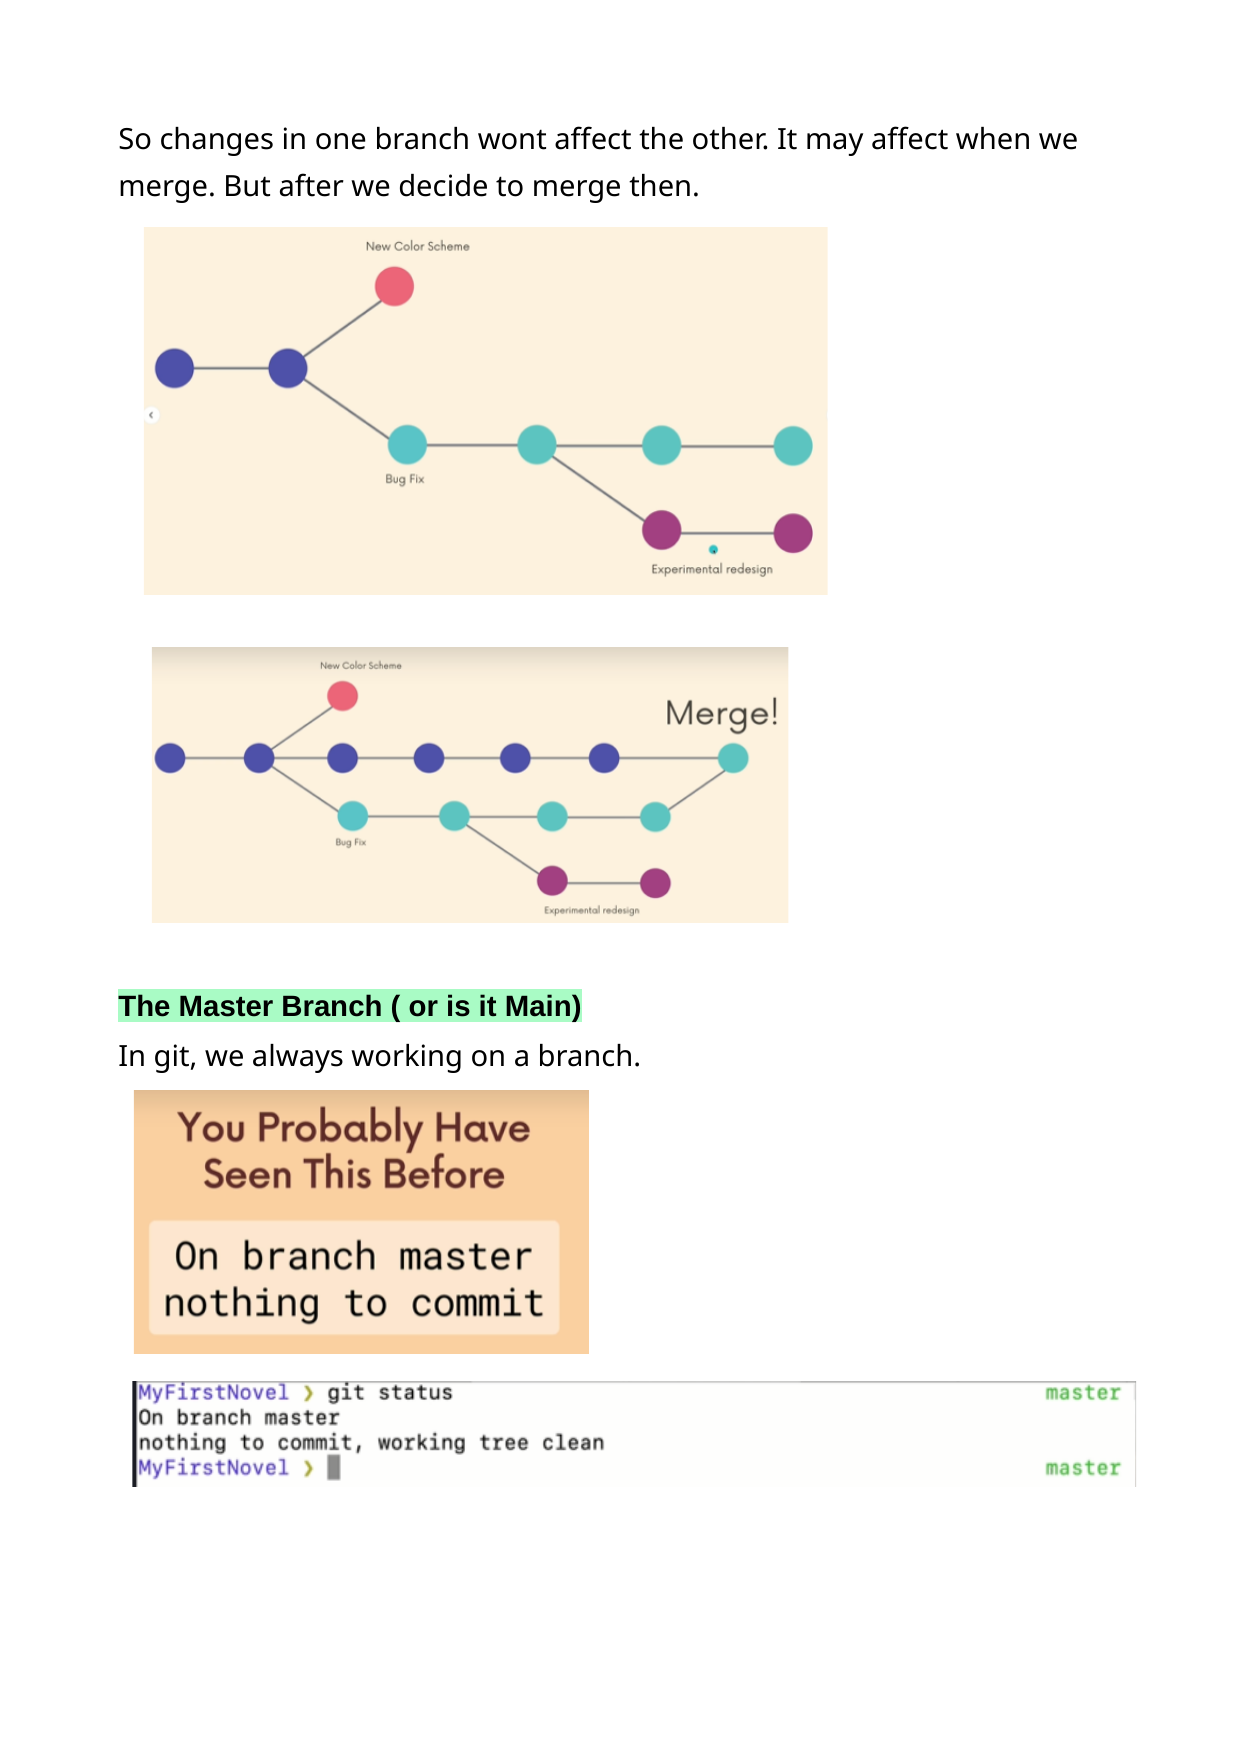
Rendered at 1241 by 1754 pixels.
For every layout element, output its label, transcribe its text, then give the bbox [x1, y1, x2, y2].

picture [132, 1381, 1137, 1487]
picture [133, 1090, 589, 1354]
text So changes in one branch wont affect the other. It may affect when we merge. But after we decide to merge then. [118, 118, 1122, 205]
picture [151, 647, 789, 923]
text In git, we always working on a branch. [118, 1035, 1122, 1075]
picture [143, 227, 828, 595]
subtitle The Master Branch ( or is it Main) [582, 989, 1122, 1022]
